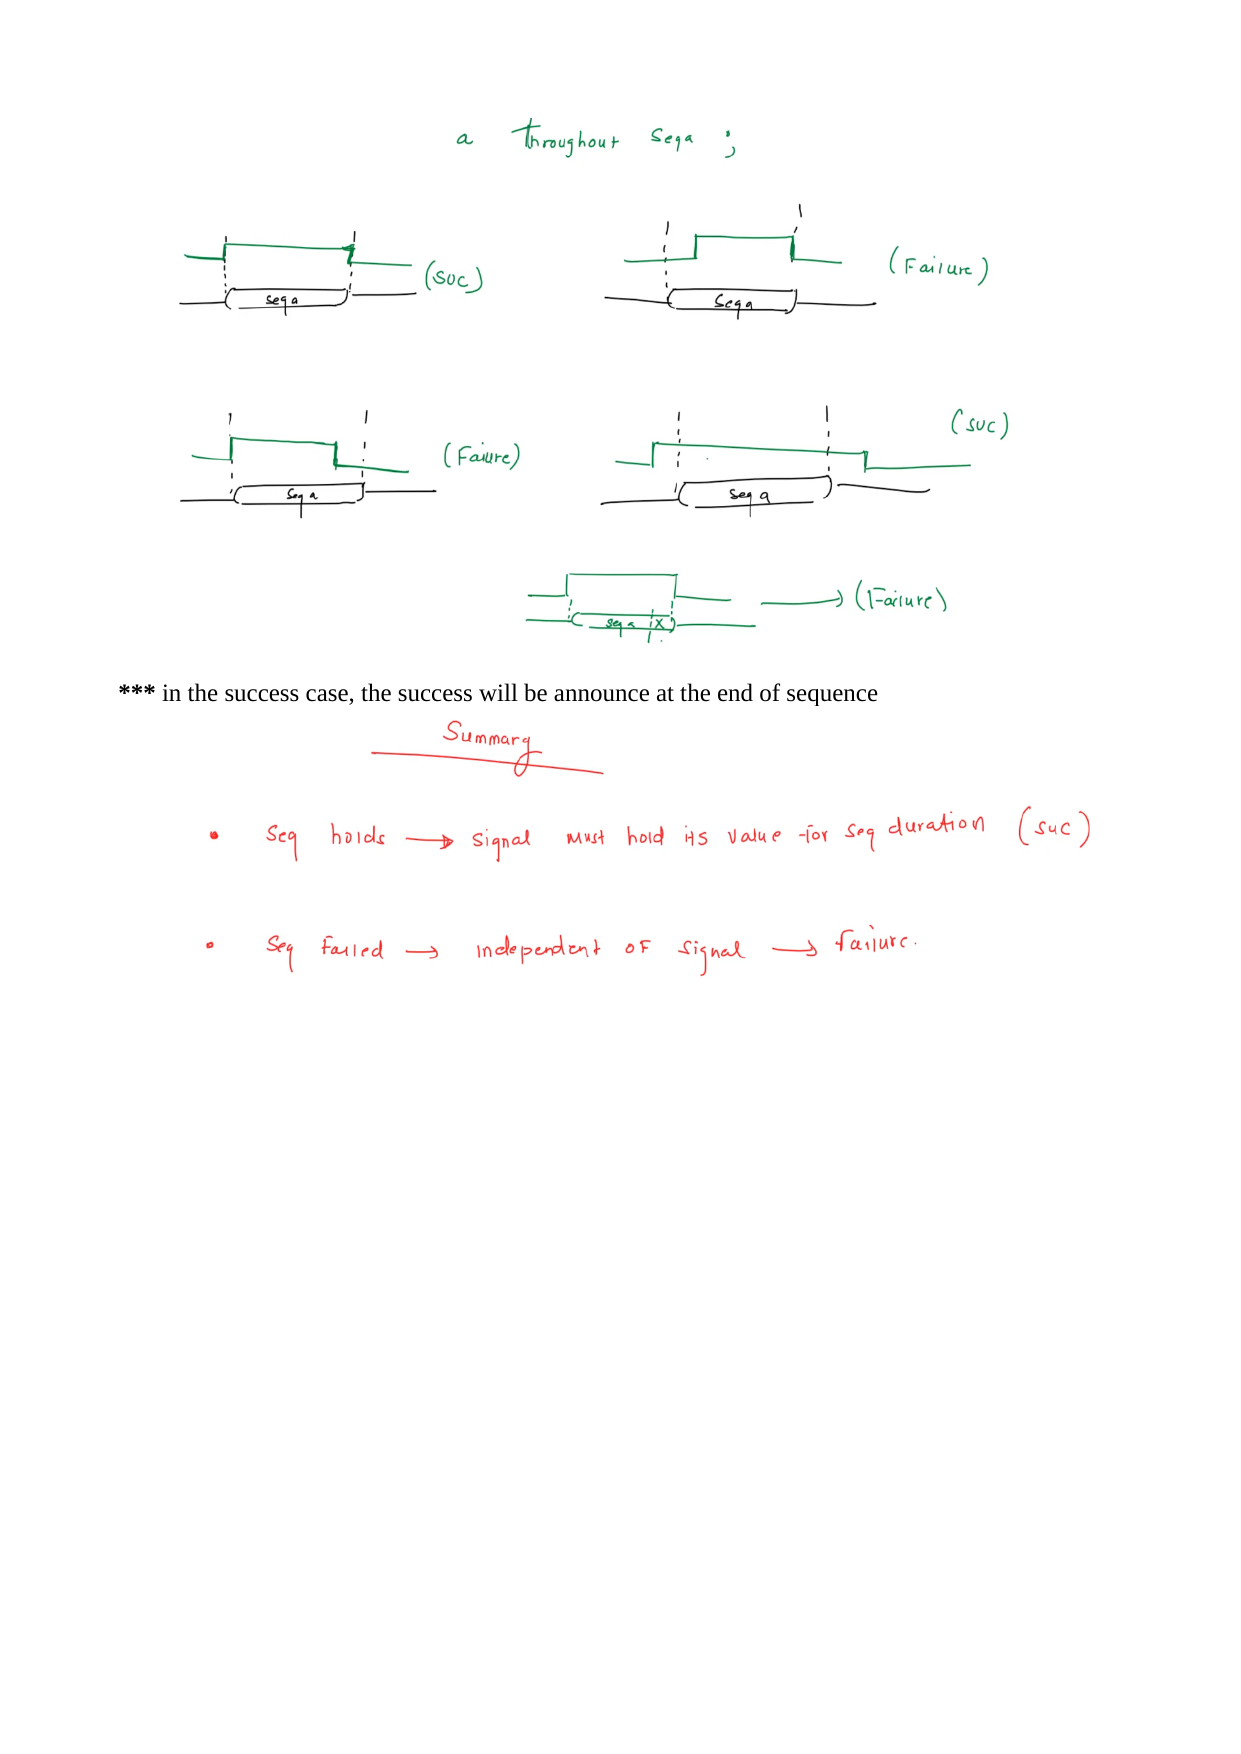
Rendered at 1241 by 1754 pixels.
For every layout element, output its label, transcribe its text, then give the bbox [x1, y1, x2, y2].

picture [118, 118, 1123, 650]
text *** in the success case, the success will be announce at the end of sequence [118, 650, 1122, 706]
picture [118, 706, 1123, 993]
